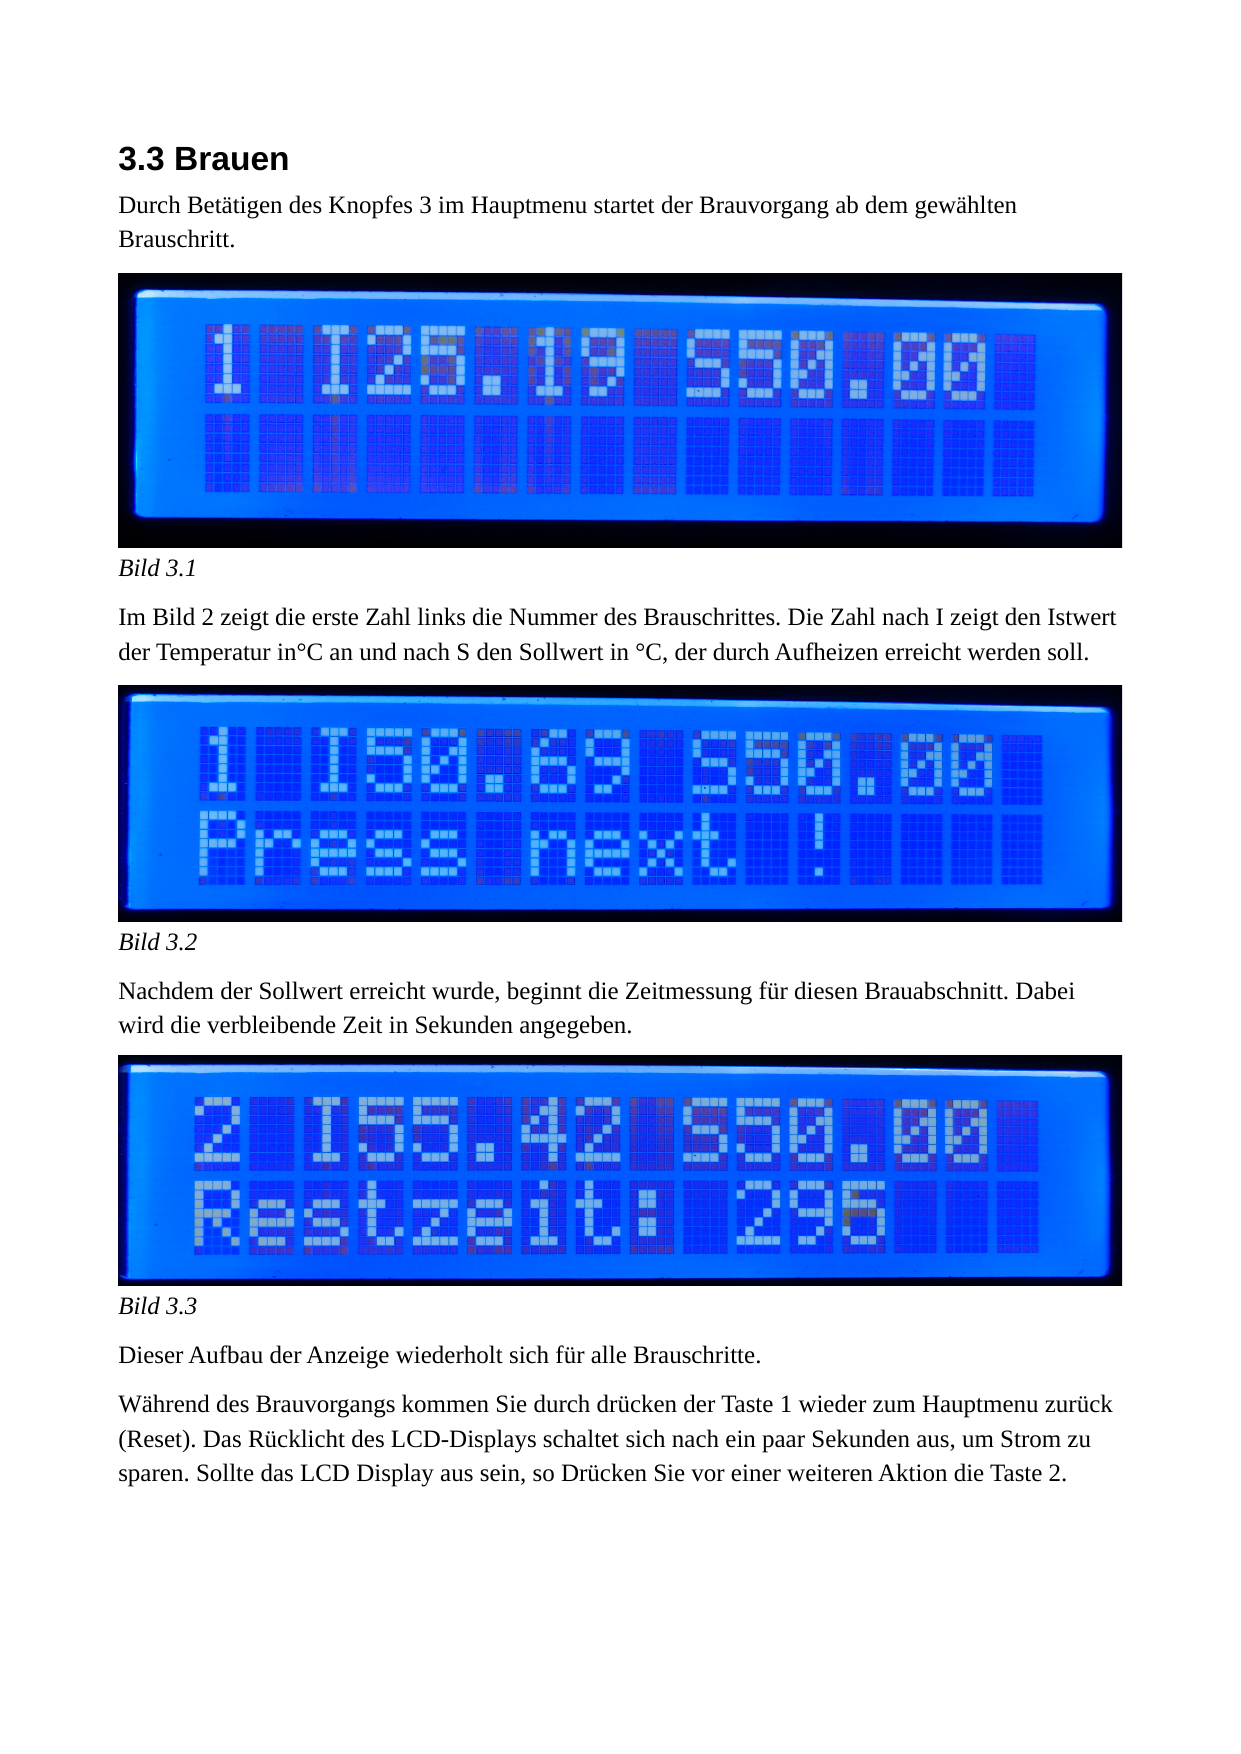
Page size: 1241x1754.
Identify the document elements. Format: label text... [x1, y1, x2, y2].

text Bild 3.1 [118, 548, 1122, 582]
text Bild 3.2 [118, 922, 1122, 956]
text Bild 3.3 [118, 1286, 1122, 1320]
text Im Bild 2 zeigt die erste Zahl links die Nummer des Brauschrittes. Die Zahl nach I zeigt den Istwert der Temperatur in°C an und nach S den Sollwert in °C, der durch Aufheizen erreicht werden soll. [118, 602, 1122, 666]
text Während des Brauvorgangs kommen Sie durch drücken der Taste 1 wieder zum Hauptmenu zurück (Reset). Das Rücklicht des LCD-Displays schaltet sich nach ein paar Sekunden aus, um Strom zu sparen. Sollte das LCD Display aus sein, so Drücken Sie vor einer weiteren Aktion die Taste 2. [118, 1389, 1122, 1487]
text Nachdem der Sollwert erreicht wurde, beginnt die Zeitmessung für diesen Brauabschnitt. Dabei wird die verbleibende Zeit in Sekunden angegeben. [118, 976, 1122, 1039]
text Dieser Aufbau der Anzeige wiederholt sich für alle Brauschritte. [118, 1340, 1122, 1369]
text Durch Betätigen des Knopfes 3 im Hauptmenu startet der Brauvorgang ab dem gewählten Brauschritt. [118, 190, 1122, 253]
subtitle 3.3 Brauen [118, 139, 1122, 178]
